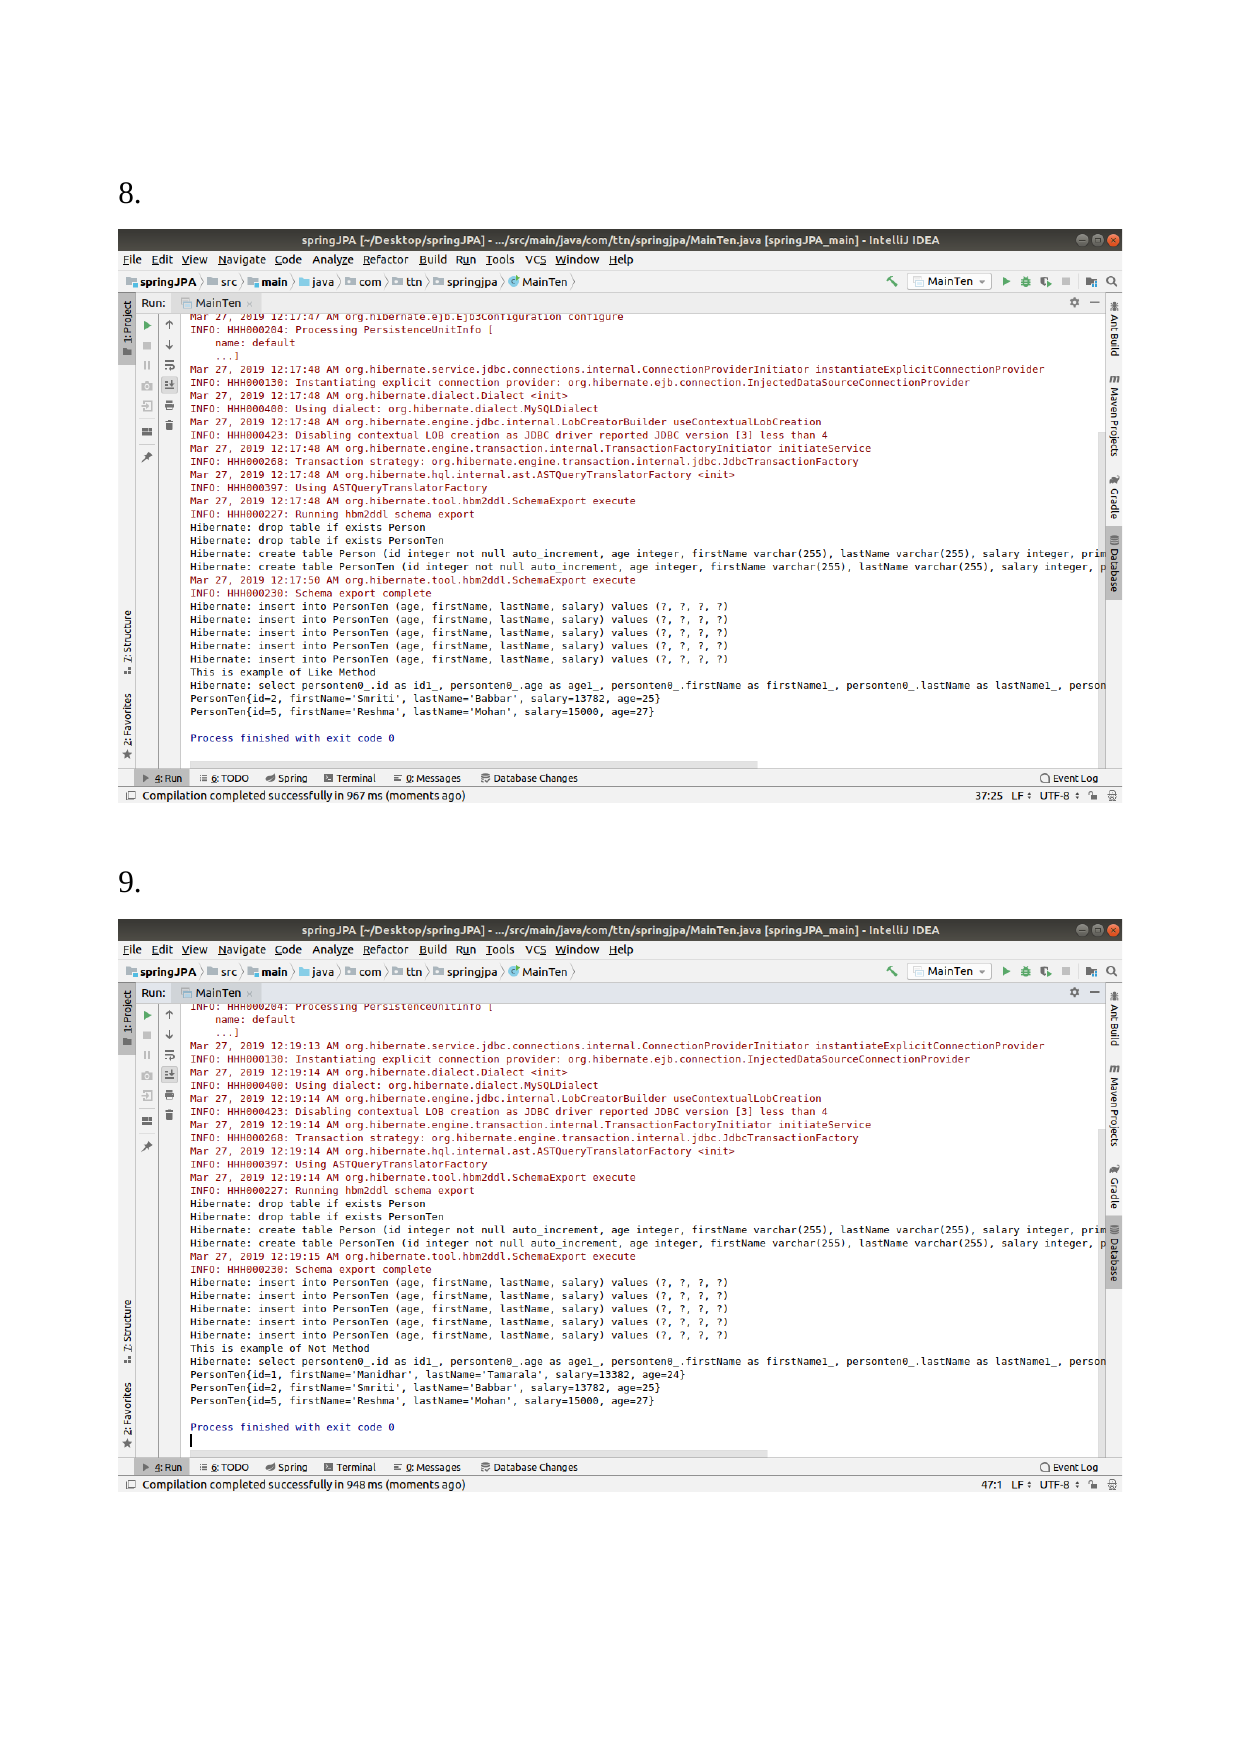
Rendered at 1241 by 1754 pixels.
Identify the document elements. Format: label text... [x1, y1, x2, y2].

text 9. [118, 863, 1122, 899]
text 8. [118, 174, 1122, 210]
picture [118, 919, 1123, 1492]
picture [118, 229, 1123, 803]
